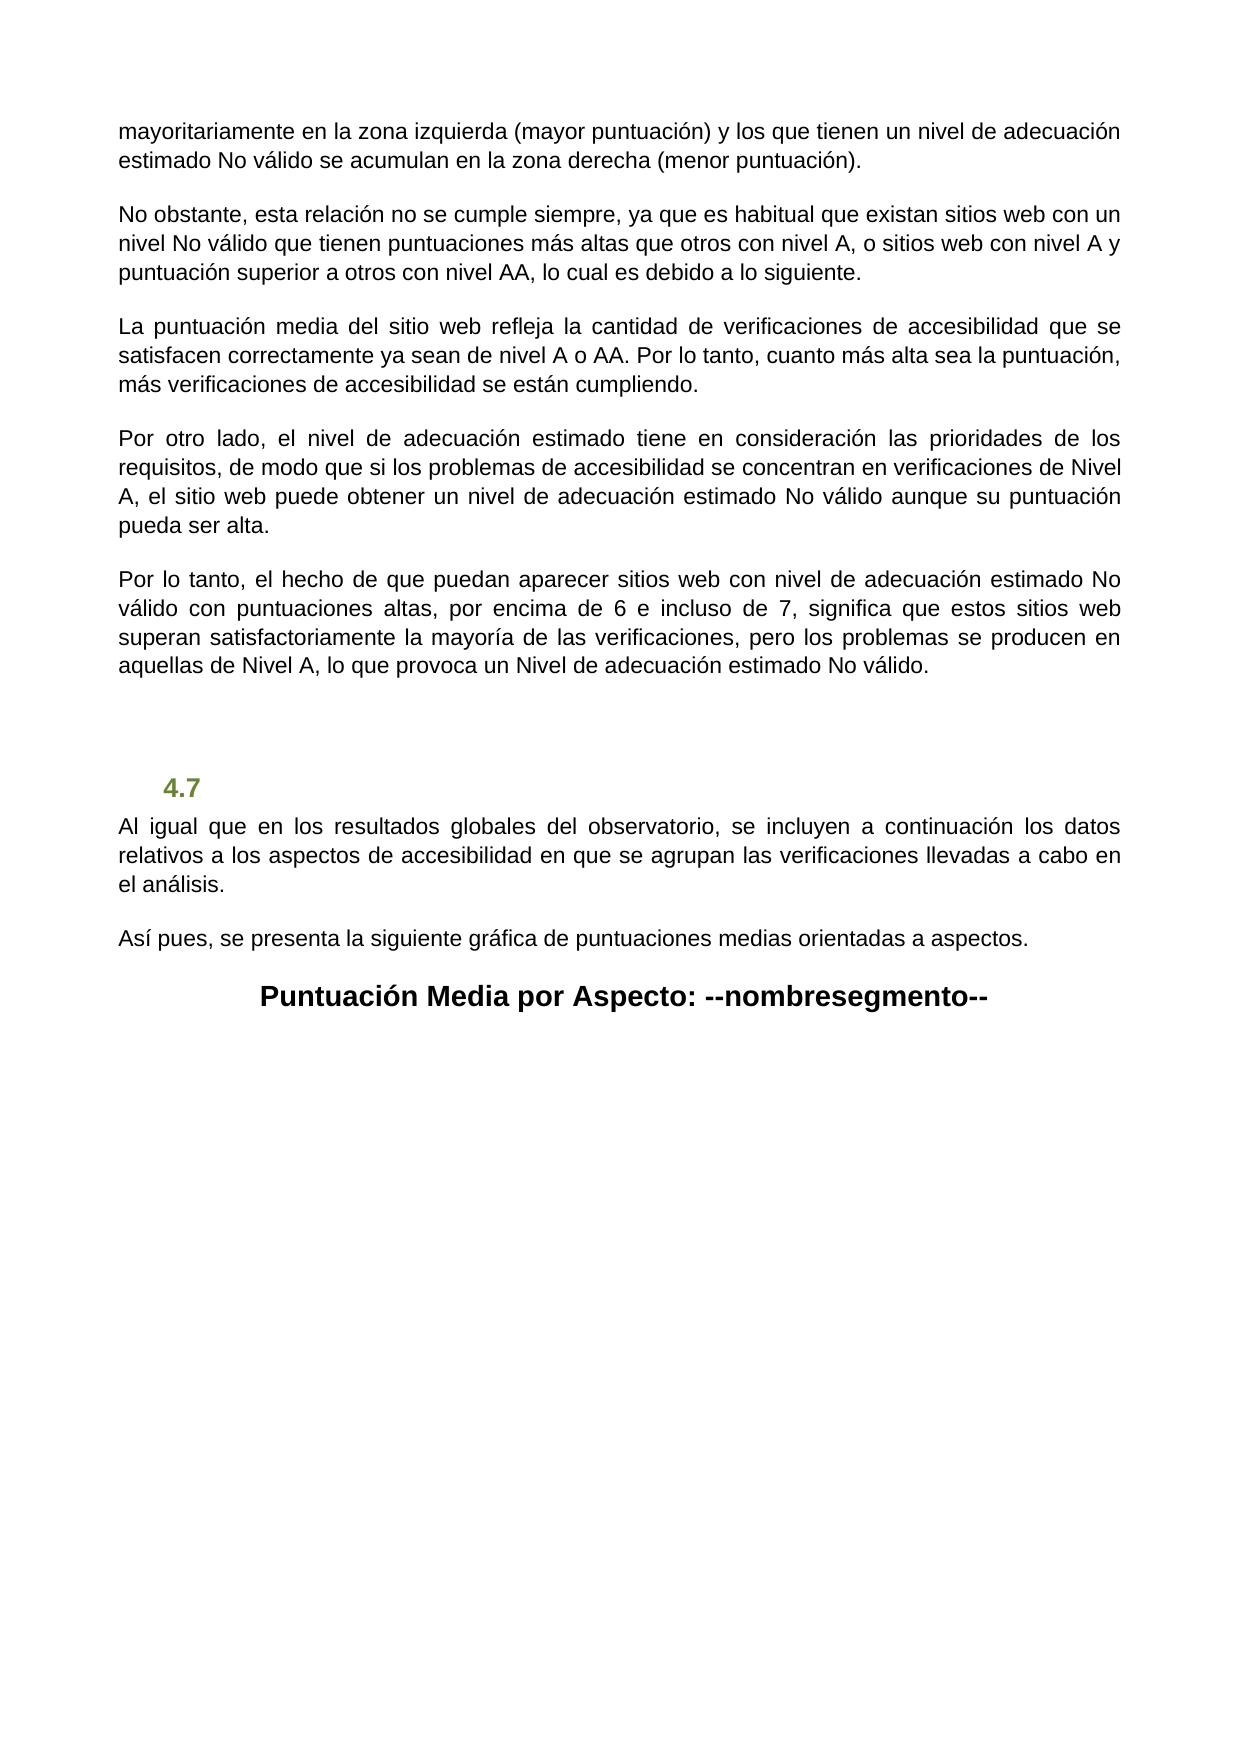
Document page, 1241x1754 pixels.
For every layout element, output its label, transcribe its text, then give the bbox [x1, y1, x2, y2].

text mayoritariamente en la zona izquierda (mayor puntuación) y los que tienen un nivel de adecuación estimado No válido se acumulan en la zona derecha (menor puntuación). [118, 118, 1122, 173]
text No obstante, esta relación no se cumple siempre, ya que es habitual que existan sitios web con un nivel No válido que tienen puntuaciones más altas que otros con nivel A, o sitios web con nivel A y puntuación superior a otros con nivel AA, lo cual es debido a lo siguiente. [118, 201, 1122, 285]
text Por otro lado, el nivel de adecuación estimado tiene en consideración las prioridades de los requisitos, de modo que si los problemas de accesibilidad se concentran en verificaciones de Nivel A, el sitio web puede obtener un nivel de adecuación estimado No válido aunque su puntuación pueda ser alta. [118, 425, 1122, 538]
text La puntuación media del sitio web refleja la cantidad de verificaciones de accesibilidad que se satisfacen correctamente ya sean de nivel A o AA. Por lo tanto, cuanto más alta sea la puntuación, más verificaciones de accesibilidad se están cumpliendo. [118, 313, 1122, 397]
text Al igual que en los resultados globales del observatorio, se incluyen a continuación los datos relativos a los aspectos de accesibilidad en que se agrupan las verificaciones llevadas a cabo en el análisis. [118, 813, 1122, 897]
text Por lo tanto, el hecho de que puedan aparecer sitios web con nivel de adecuación estimado No válido con puntuaciones altas, por encima de 6 e incluso de 7, significa que estos sitios web superan satisfactoriamente la mayoría de las verificaciones, pero los problemas se producen en aquellas de Nivel A, lo que provoca un Nivel de adecuación estimado No válido. [118, 566, 1122, 679]
text Puntuación Media por Aspecto: --nombresegmento-- [118, 978, 1122, 1012]
text Así pues, se presenta la siguiente gráfica de puntuaciones medias orientadas a aspectos. [118, 924, 1122, 951]
